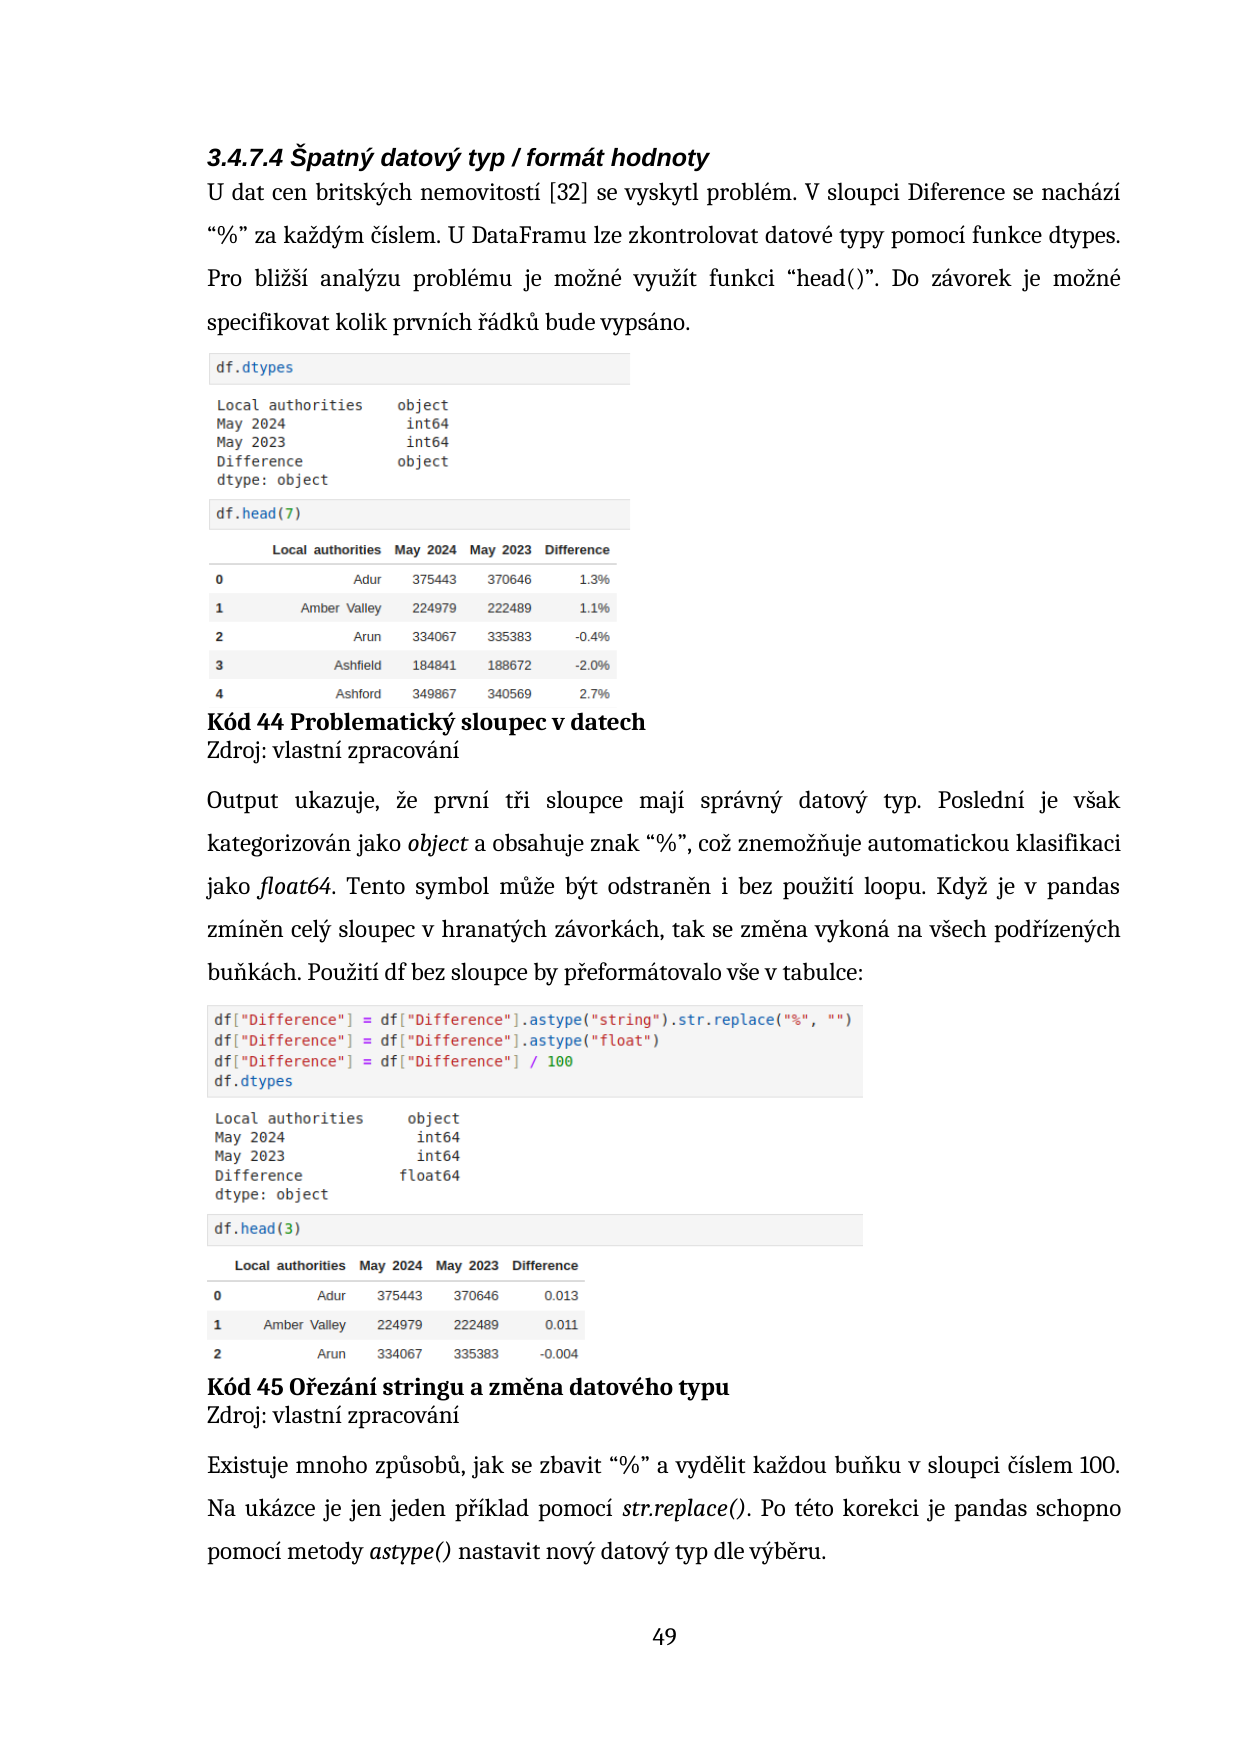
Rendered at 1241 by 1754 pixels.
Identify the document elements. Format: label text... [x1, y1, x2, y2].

text Zdroj: vlastní zpracování [207, 1401, 1122, 1430]
text Existuje mnoho způsobů, jak se zbavit “%” a vydělit každou buňku v sloupci číslem 100. Na ukázce je jen jeden příklad pomocí str.replace(). Po této korekci je pandas schopno pomocí metody astype() nastavit nový datový typ dle výběru. [207, 1451, 1122, 1566]
text Zdroj: vlastní zpracování [207, 736, 1122, 765]
picture [206, 350, 631, 708]
subtitle 3.4.7.4 Špatný datový typ / formát hodnoty [207, 143, 1122, 172]
title Kód 45 Ořezání stringu a změna datového typu [207, 1373, 1122, 1401]
text Output ukazuje, že první tři sloupce mají správný datový typ. Poslední je však kategorizován jako object a obsahuje znak “%”, což znemožňuje automatickou klasifikaci jako float64. Tento symbol může být odstraněn i bez použití loopu. Když je v pandas zmíněn celý sloupec v hranatých závorkách, tak se změna vykoná na všech podřízených buňkách. Použití df bez sloupce by přeformátovalo vše v tabulce: [207, 786, 1122, 987]
title Kód 44 Problematický sloupec v datech [207, 707, 1122, 736]
text U dat cen britských nemovitostí [32] se vyskytl problém. V sloupci Diference se nachází “%” za každým číslem. U DataFramu lze zkontrolovat datové typy pomocí funkce dtypes. Pro bližší analýzu problému je možné využít funkci “head()”. Do závorek je možné specifikovat kolik prvních řádků bude vypsáno. [207, 178, 1122, 336]
picture [206, 1001, 863, 1373]
